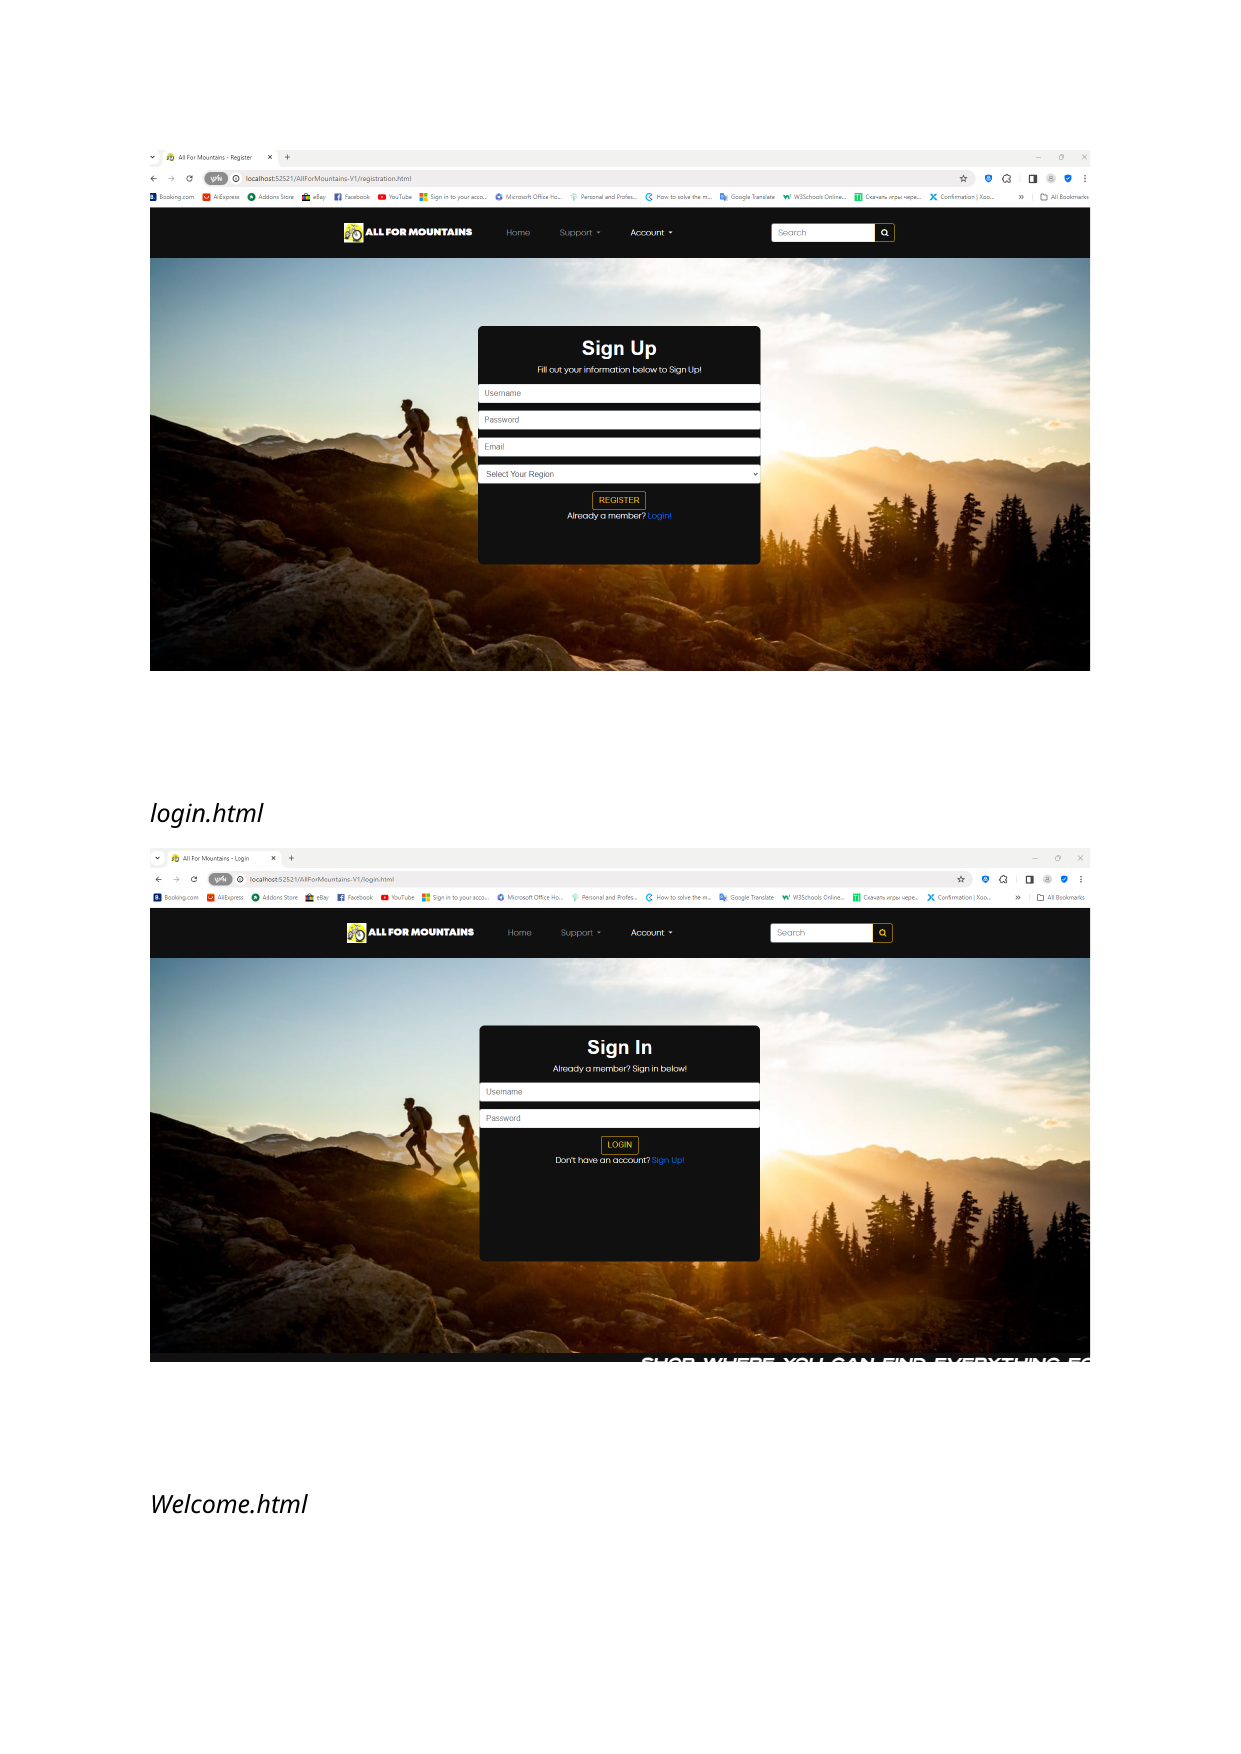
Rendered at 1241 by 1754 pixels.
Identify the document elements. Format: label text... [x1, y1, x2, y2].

text login.html [150, 796, 1090, 830]
text Welcome.html [150, 1486, 1090, 1520]
